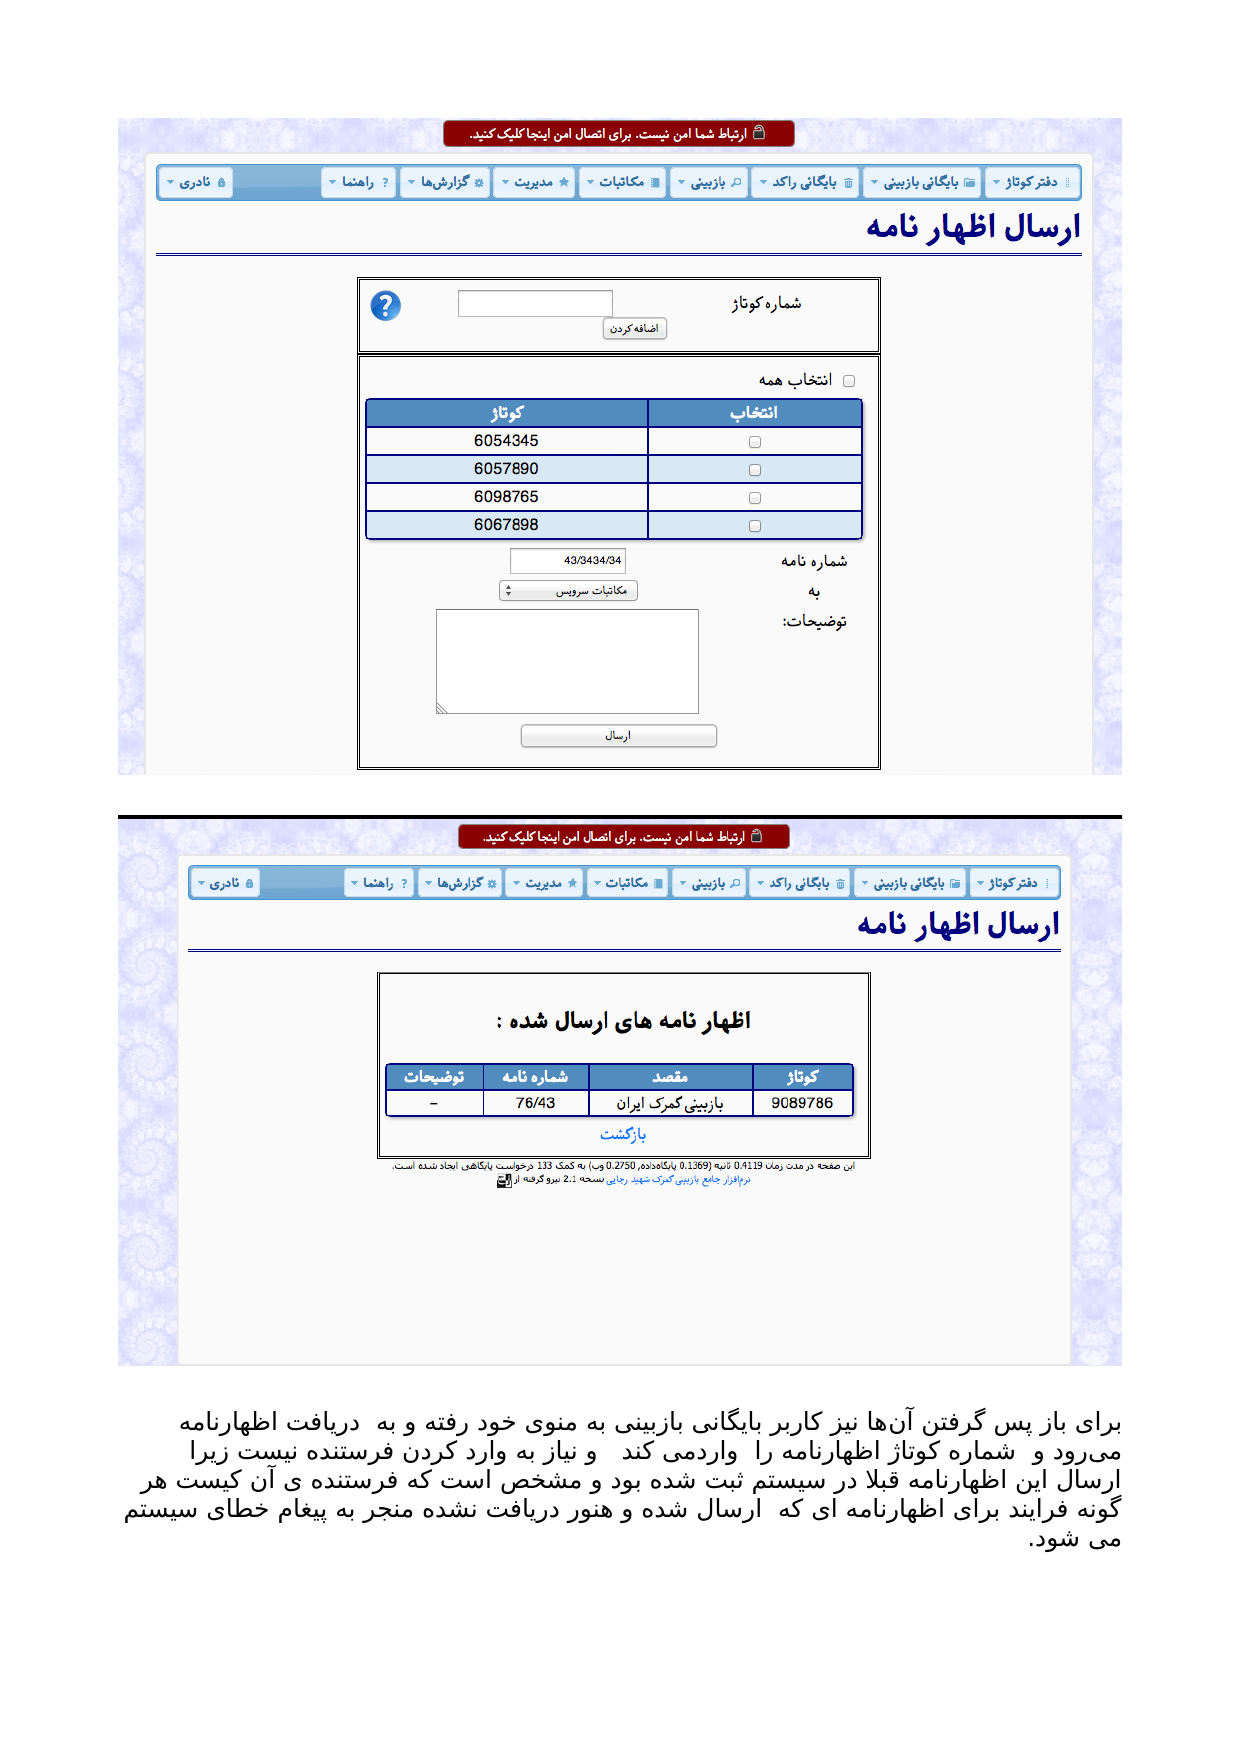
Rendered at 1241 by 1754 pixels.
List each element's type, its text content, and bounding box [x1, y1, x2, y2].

text برای باز پس گرفتن آن‌ها نیز کاربر بایگانی بازبینی به منوی خود رفته و به دریافت اظهارنامه می‌رود و شماره کوتاژ اظهارنامه را واردمی کند و نیاز به وارد کردن فرستنده نیست زیرا ارسال این اظهارنامه قبلا در سیستم ثبت شده بود و مشخص است که فرستنده ی آن کیست هر گونه فرایند برای اظهارنامه ای که ارسال شده و هنور دریافت نشده منجر به پیغام خطای سیستم می شود. [118, 1407, 1122, 1553]
picture [118, 118, 1123, 775]
picture [118, 815, 1123, 1366]
